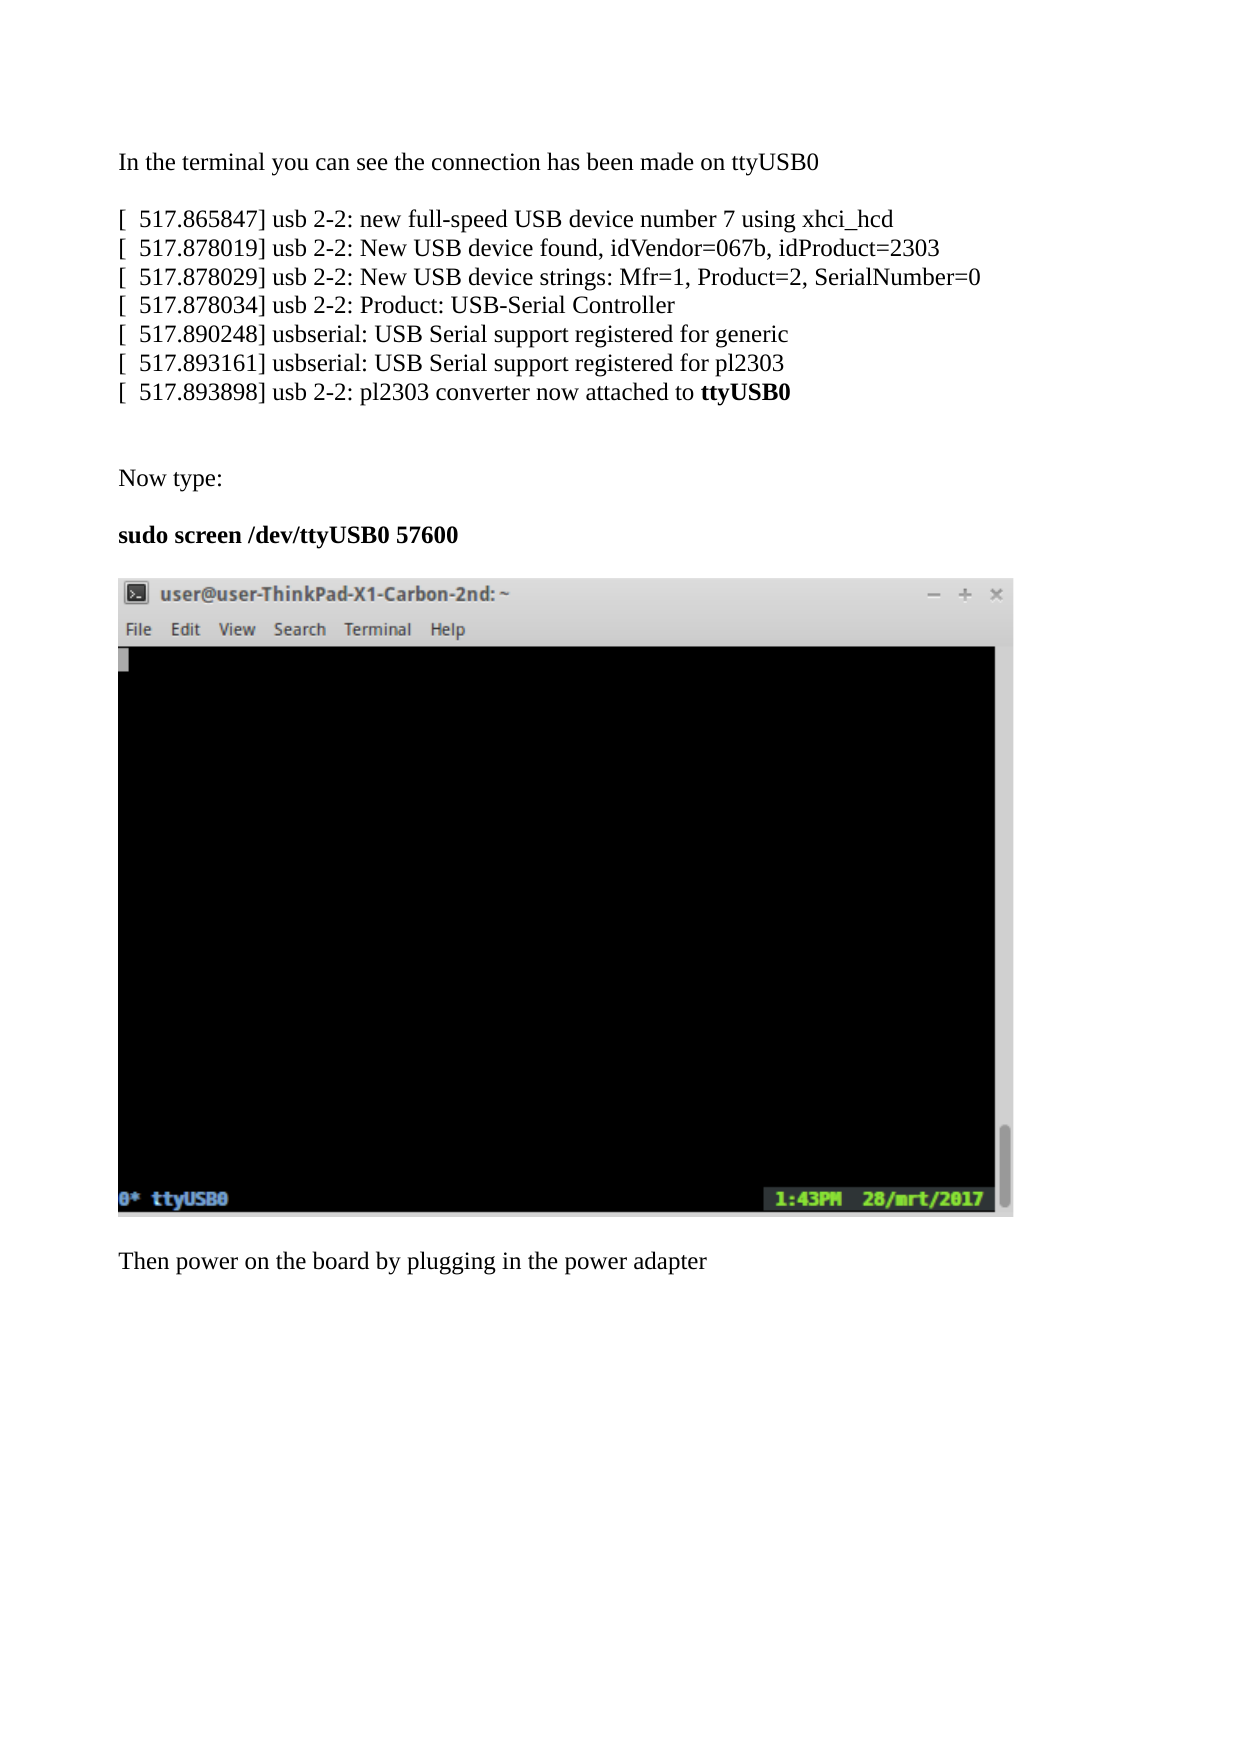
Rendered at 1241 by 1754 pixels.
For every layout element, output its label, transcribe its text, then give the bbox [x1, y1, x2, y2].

picture [118, 578, 1014, 1217]
text [ 517.878019] usb 2-2: New USB device found, idVendor=067b, idProduct=2303 [118, 233, 1122, 262]
text Then power on the board by plugging in the power adapter [118, 1246, 1122, 1274]
text [ 517.878034] usb 2-2: Product: USB-Serial Controller [118, 291, 1122, 319]
text Now type: [118, 463, 1122, 492]
text [ 517.865847] usb 2-2: new full-speed USB device number 7 using xhci_hcd [118, 204, 1122, 233]
text [ 517.890248] usbserial: USB Serial support registered for generic [118, 319, 1122, 348]
text sudo screen /dev/ttyUSB0 57600 [118, 521, 1122, 549]
text [ 517.893161] usbserial: USB Serial support registered for pl2303 [118, 348, 1122, 377]
text In the terminal you can see the connection has been made on ttyUSB0 [118, 147, 1122, 176]
text [ 517.893898] usb 2-2: pl2303 converter now attached to ttyUSB0 [118, 377, 1122, 406]
text [ 517.878029] usb 2-2: New USB device strings: Mfr=1, Product=2, SerialNumber=0 [118, 262, 1122, 291]
